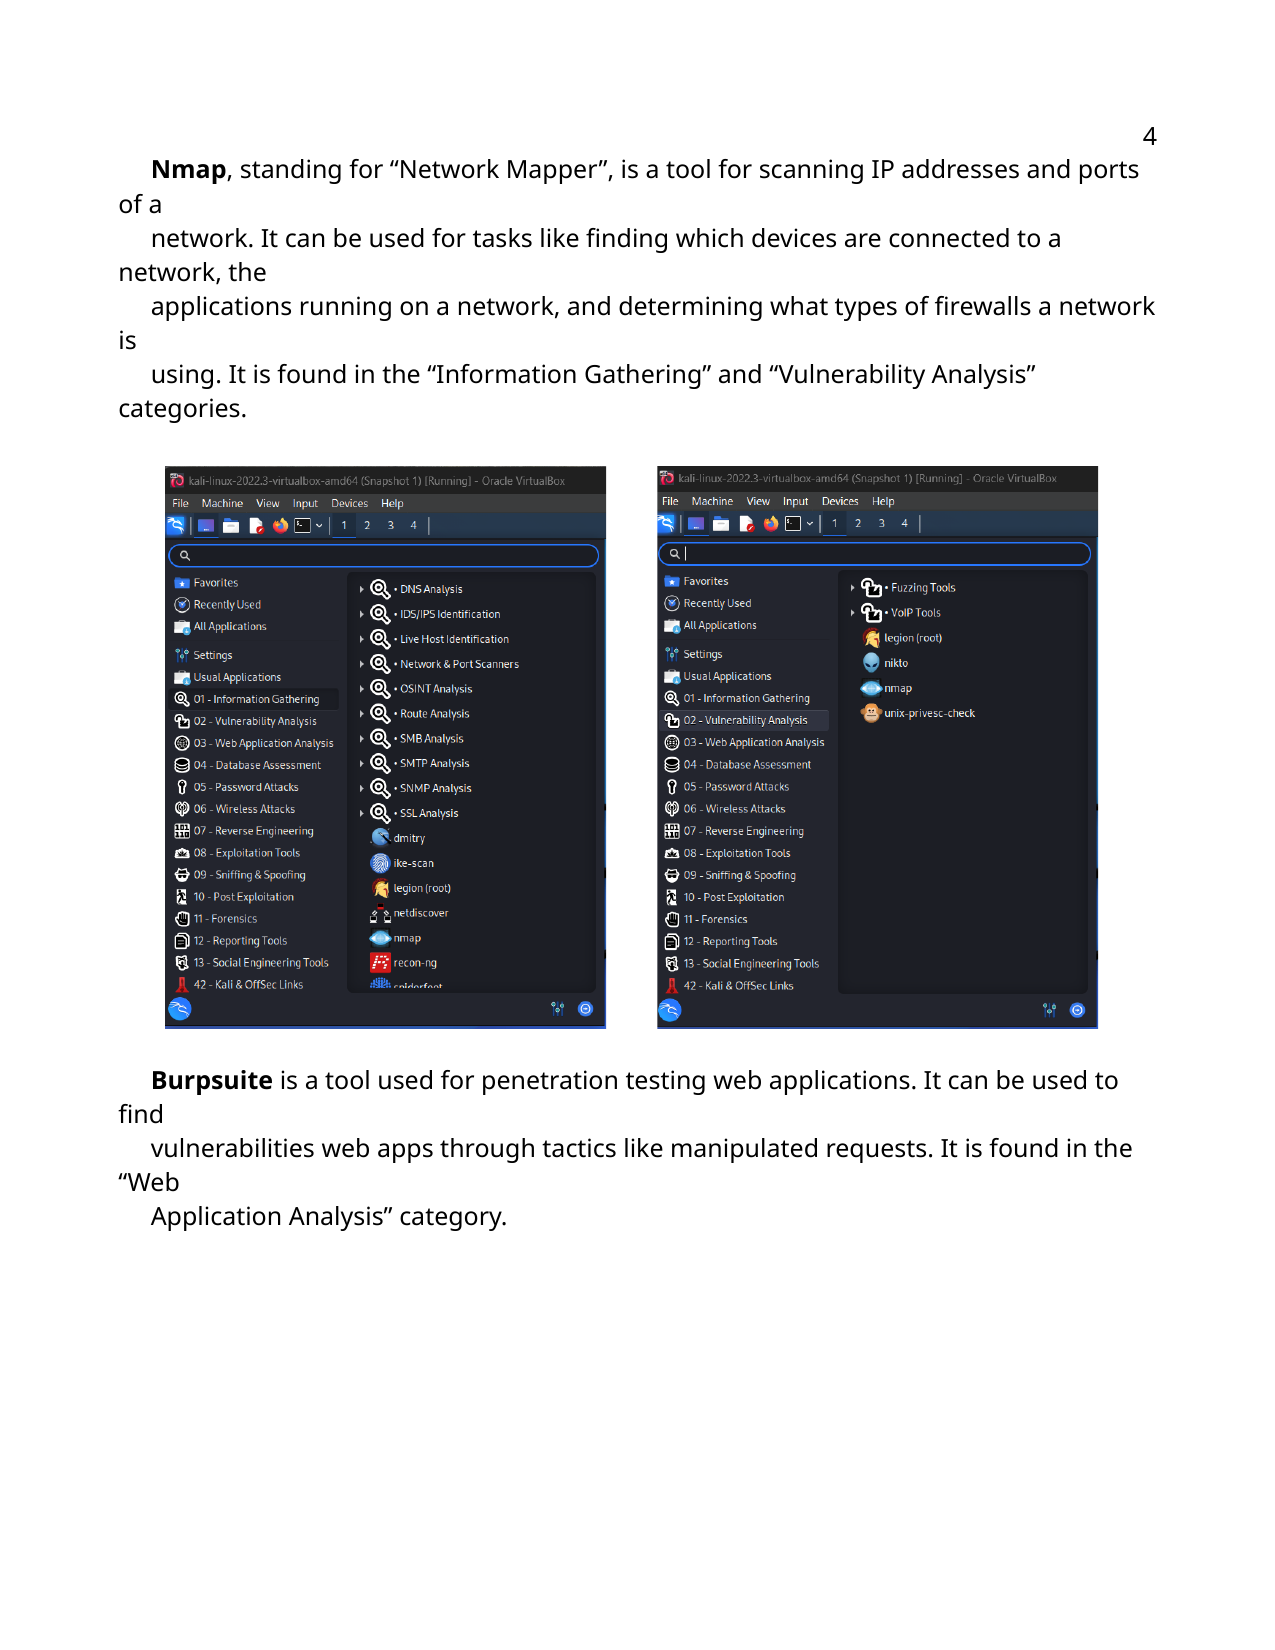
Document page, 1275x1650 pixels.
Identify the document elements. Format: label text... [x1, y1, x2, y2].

text Nmap, standing for “Network Mapper”, is a tool for scanning IP addresses and ports of a [118, 152, 1157, 220]
picture [657, 466, 1099, 1029]
text using. It is found in the “Information Gathering” and “Vulnerability Analysis” categories. [118, 357, 1157, 425]
text Application Analysis” category. [118, 1199, 1157, 1233]
picture [165, 466, 607, 1029]
text vulnerabilities web apps through tactics like manipulated requests. It is found in the “Web [118, 1131, 1157, 1199]
text network. It can be used for tasks like finding which devices are connected to a network, the [118, 220, 1157, 288]
text Burpsuite is a tool used for penetration testing web applications. It can be used to find [118, 1063, 1157, 1131]
text applications running on a network, and determining what types of firewalls a network is [118, 288, 1157, 357]
